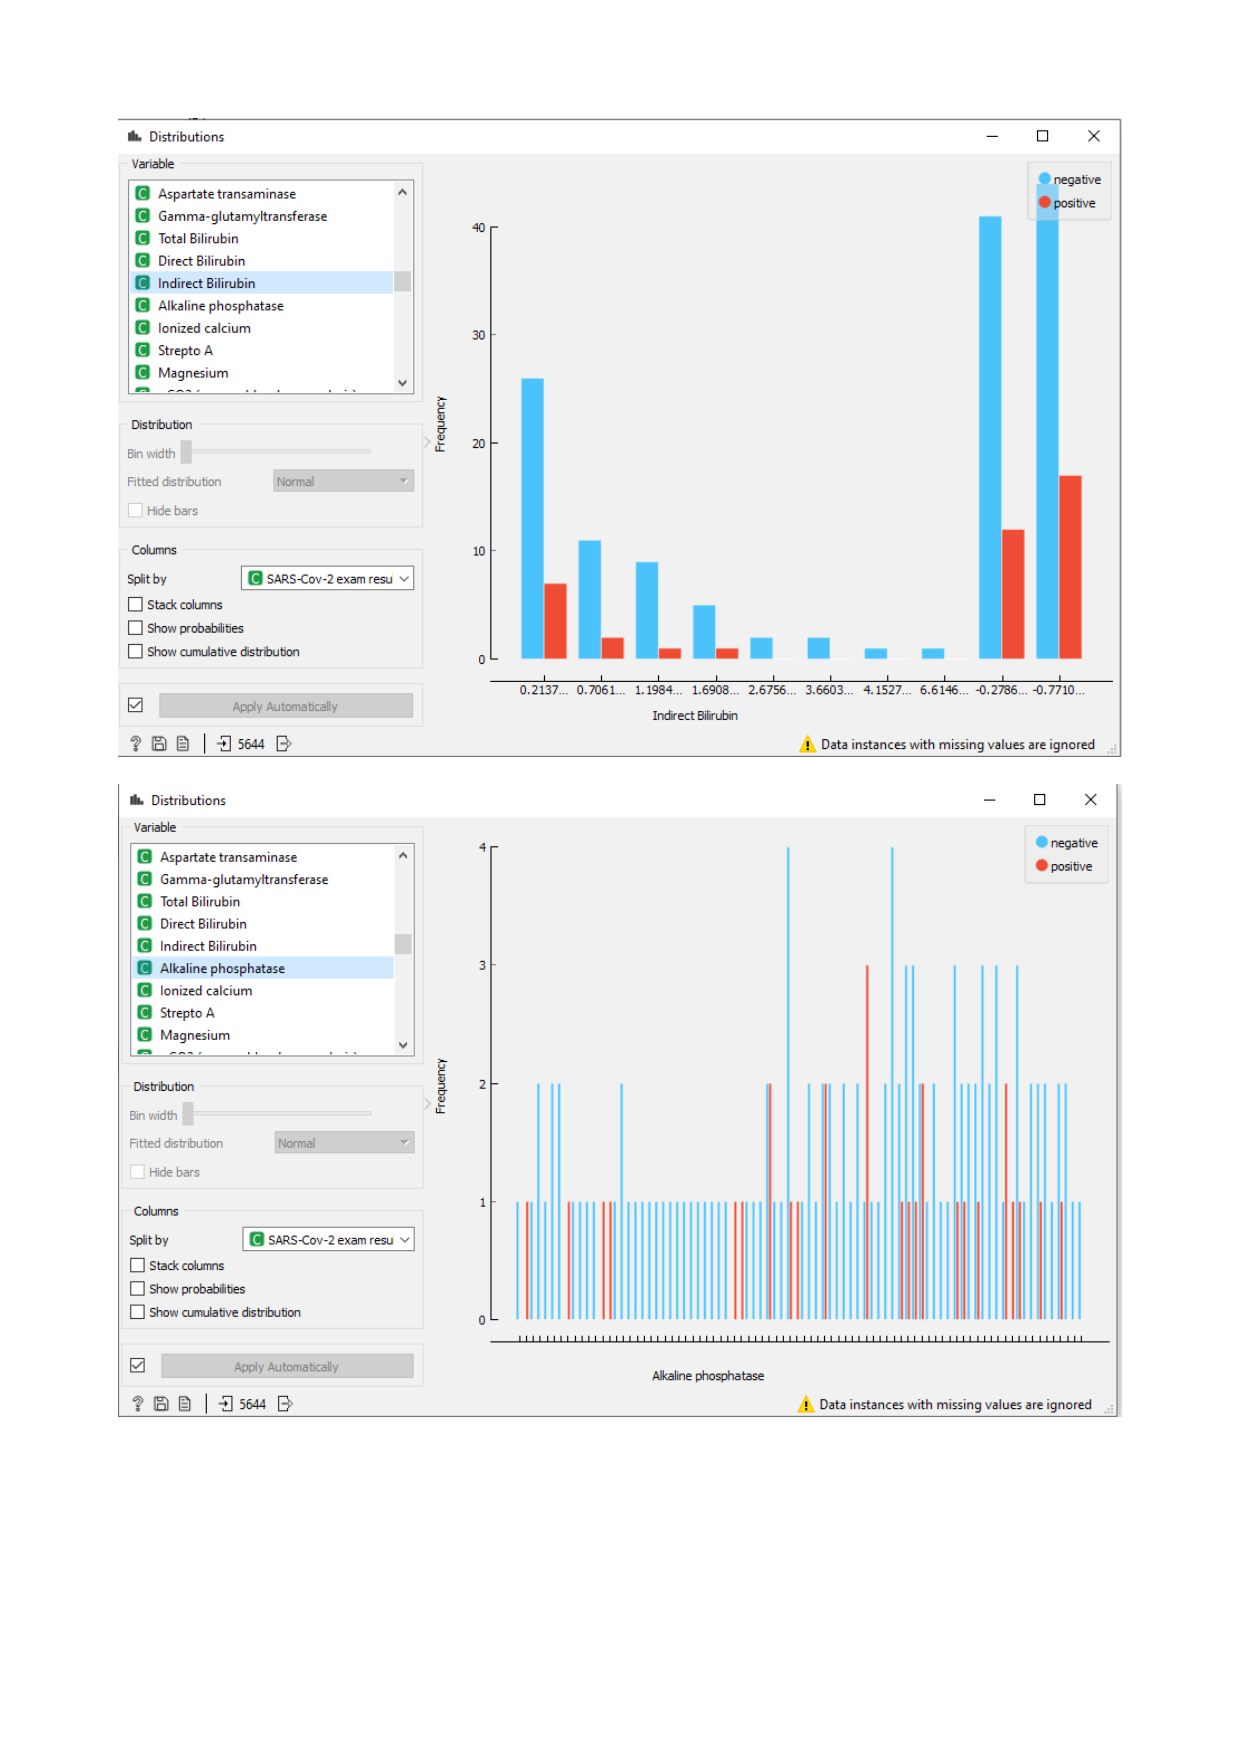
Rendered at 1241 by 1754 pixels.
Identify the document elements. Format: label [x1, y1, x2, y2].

picture [118, 118, 1122, 757]
picture [118, 784, 1122, 1417]
